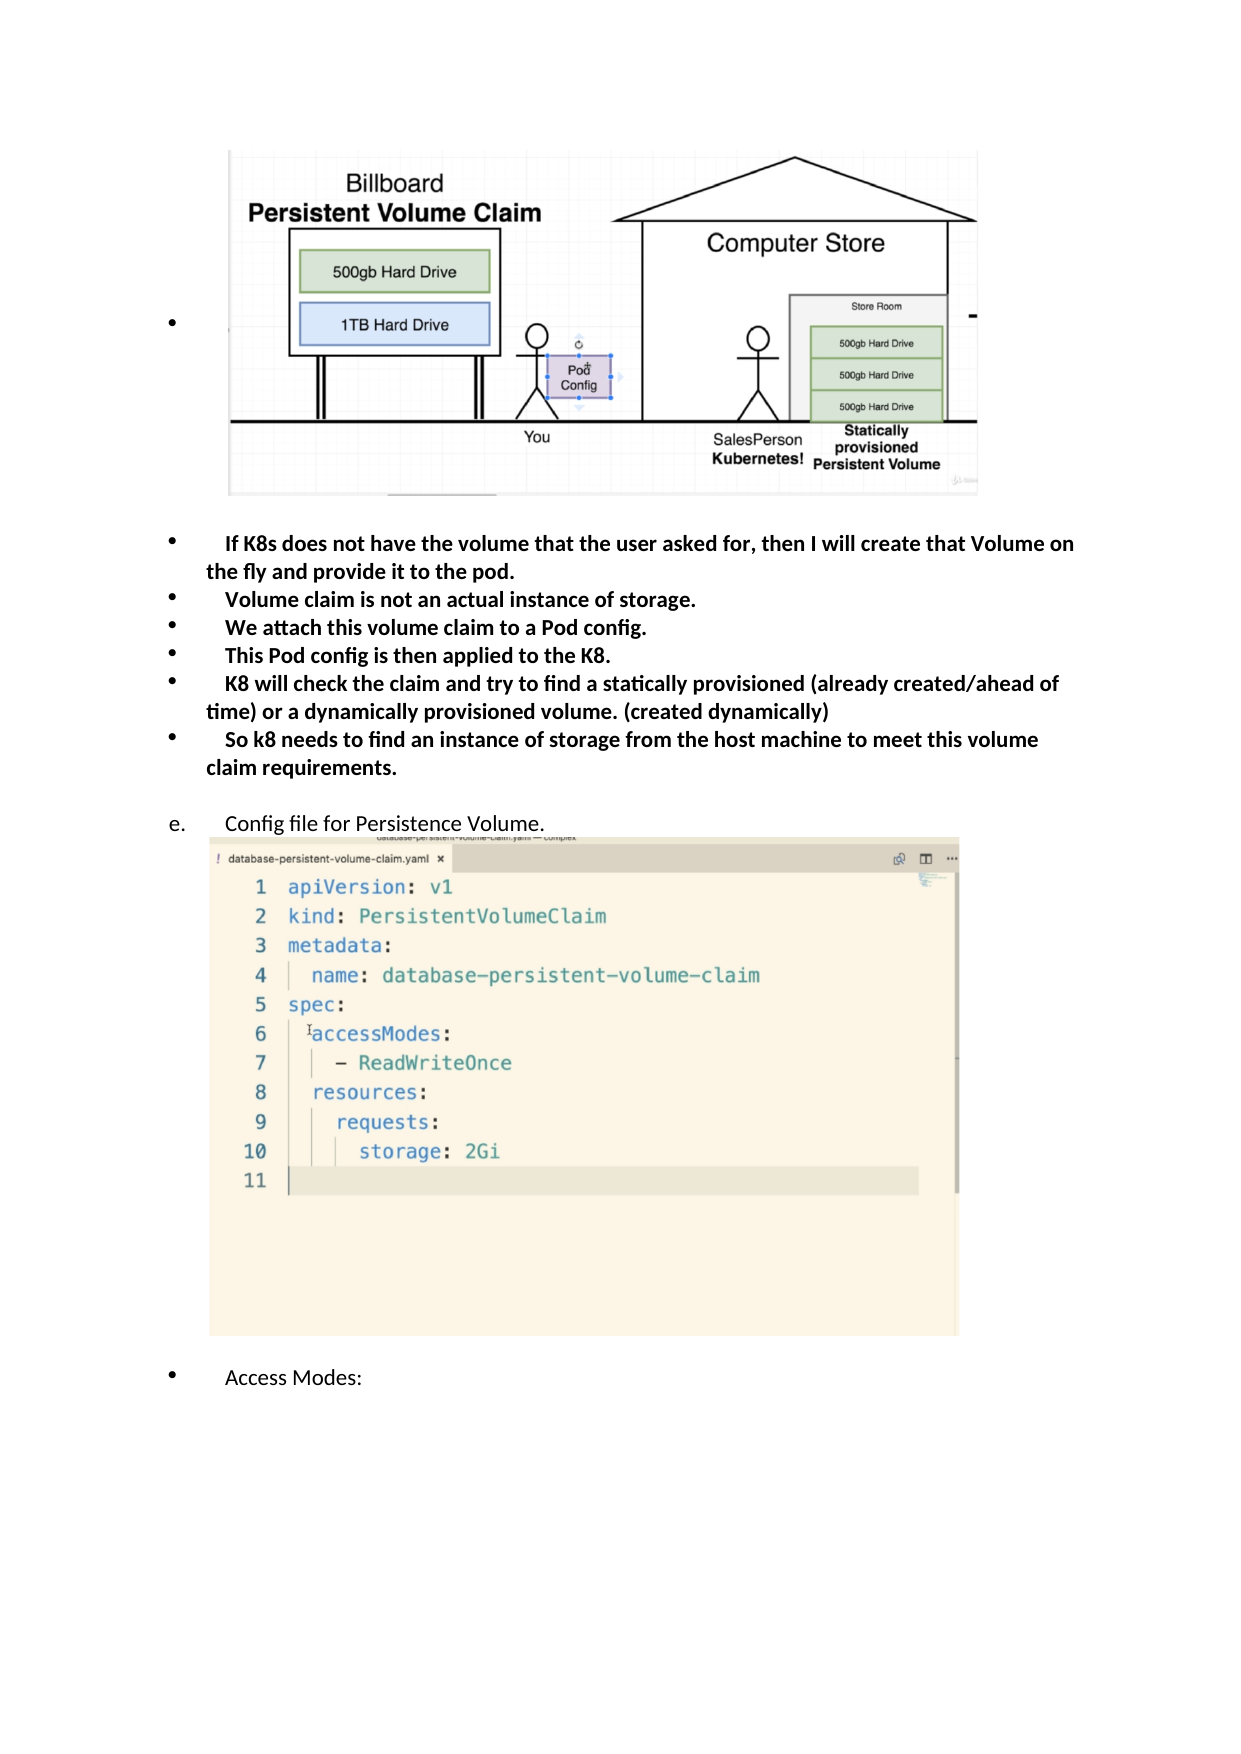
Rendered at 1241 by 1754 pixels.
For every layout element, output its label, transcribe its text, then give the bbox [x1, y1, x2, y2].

list K8 will check the claim and try to find a statically provisioned (already created/ahead of time) or a dynamically provisioned volume. (created dynamically) [169, 669, 1090, 725]
list We attach this volume claim to a Pod config. [169, 613, 1090, 641]
list This Pod config is then applied to the K8. [169, 641, 1090, 669]
list If K8s does not have the volume that the user asked for, then I will create that Volume on the fly and provide it to the pod. [169, 529, 1090, 585]
list Volume claim is not an actual instance of storage. [169, 585, 1090, 613]
list Access Modes: [169, 1363, 1090, 1391]
picture [228, 150, 979, 496]
list So k8 needs to find an instance of storage from the host machine to meet this volume claim requirements. [169, 725, 1090, 781]
picture [209, 837, 960, 1336]
list Config file for Persistence Volume. [169, 809, 1090, 837]
